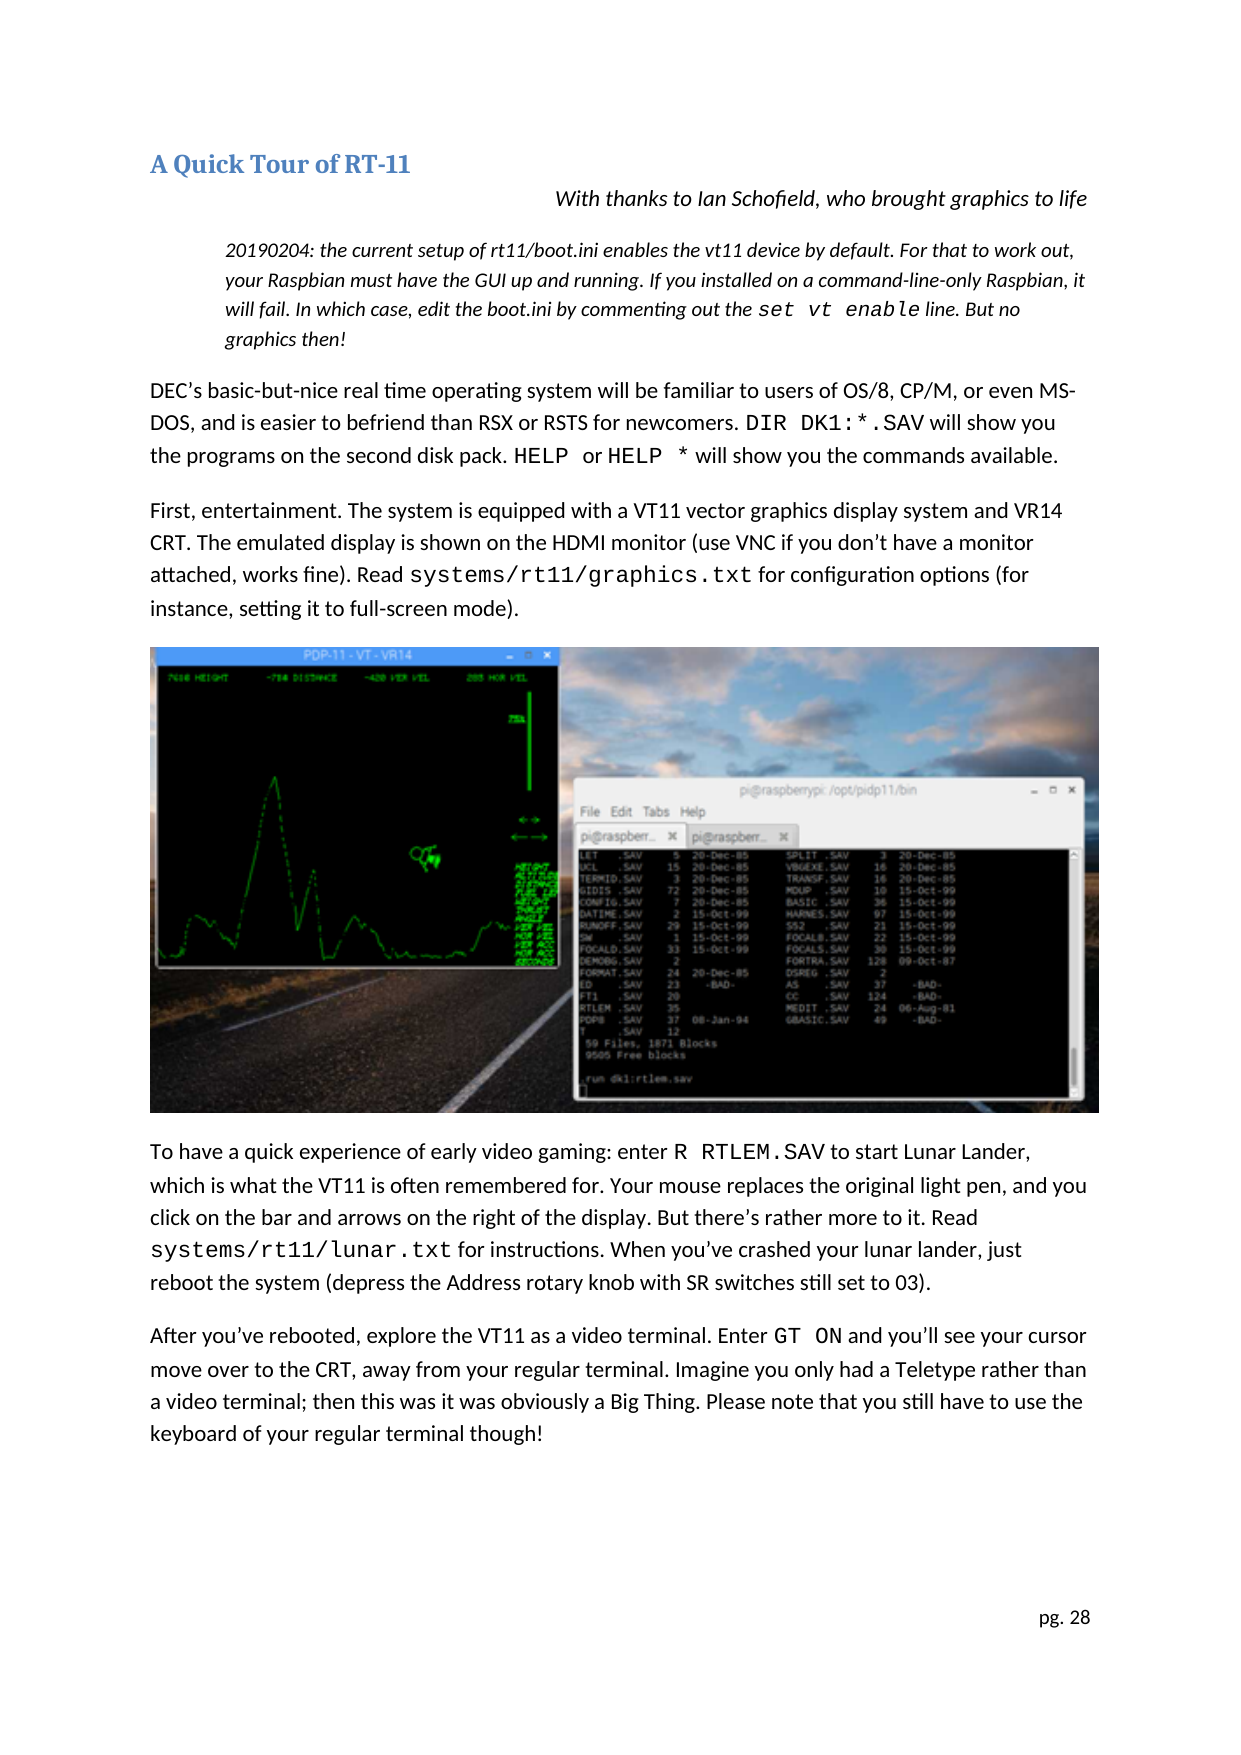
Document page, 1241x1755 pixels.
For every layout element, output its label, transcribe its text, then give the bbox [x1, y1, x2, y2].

text To have a quick experience of early video gaming: enter R RTLEM.SAV to start Lunar Lander, which is what the VT11 is often remembered for. Your mouse replaces the original light pen, and you click on the bar and arrows on the right of the display. But there’s rather more to it. Read systems/rt11/lunar.txt for instructions. When you’ve crashed your lunar lander, just reboot the system (depress the Address rotary knob with SR switches still set to 03). [150, 1137, 1090, 1296]
text First, entertainment. The system is equipped with a VT11 vector graphics display system and VR14 CRT. The emulated display is shown on the HDMI monitor (use VNC if you don’t have a monitor attached, works fine). Read systems/rt11/graphics.txt for configuration options (for instance, setting it to full-screen mode). [150, 496, 1090, 622]
text With thanks to Ian Schofield, who brought graphics to life [150, 184, 1090, 213]
text After you’ve rebooted, explore the VT11 as a video terminal. Enter GT ON and you’ll see your cursor move over to the CRT, away from your regular terminal. Imagine you only had a Teletype rather than a video terminal; then this was it was obviously a Big Thing. Please note that you still have to use the keyboard of your regular terminal though! [150, 1321, 1090, 1447]
text DEC’s basic-but-nice real time operating system will be familiar to users of OS/8, CP/M, or even MS-DOS, and is easier to befriend than RSX or RSTS for newcomers. DIR DK1:*.SAV will show you the programs on the second disk pack. HELP or HELP * will show you the commands available. [150, 376, 1090, 471]
text 20190204: the current setup of rt11/boot.ini enables the vt11 device by default. For that to work out, your Raspbian must have the GUI up and running. If you installed on a command-line-only Raspbian, it will fail. In which case, edit the boot.ini by commenting out the set vt enable line. But no graphics then! [225, 238, 1090, 352]
subtitle A Quick Tour of RT-11 [150, 149, 1090, 180]
